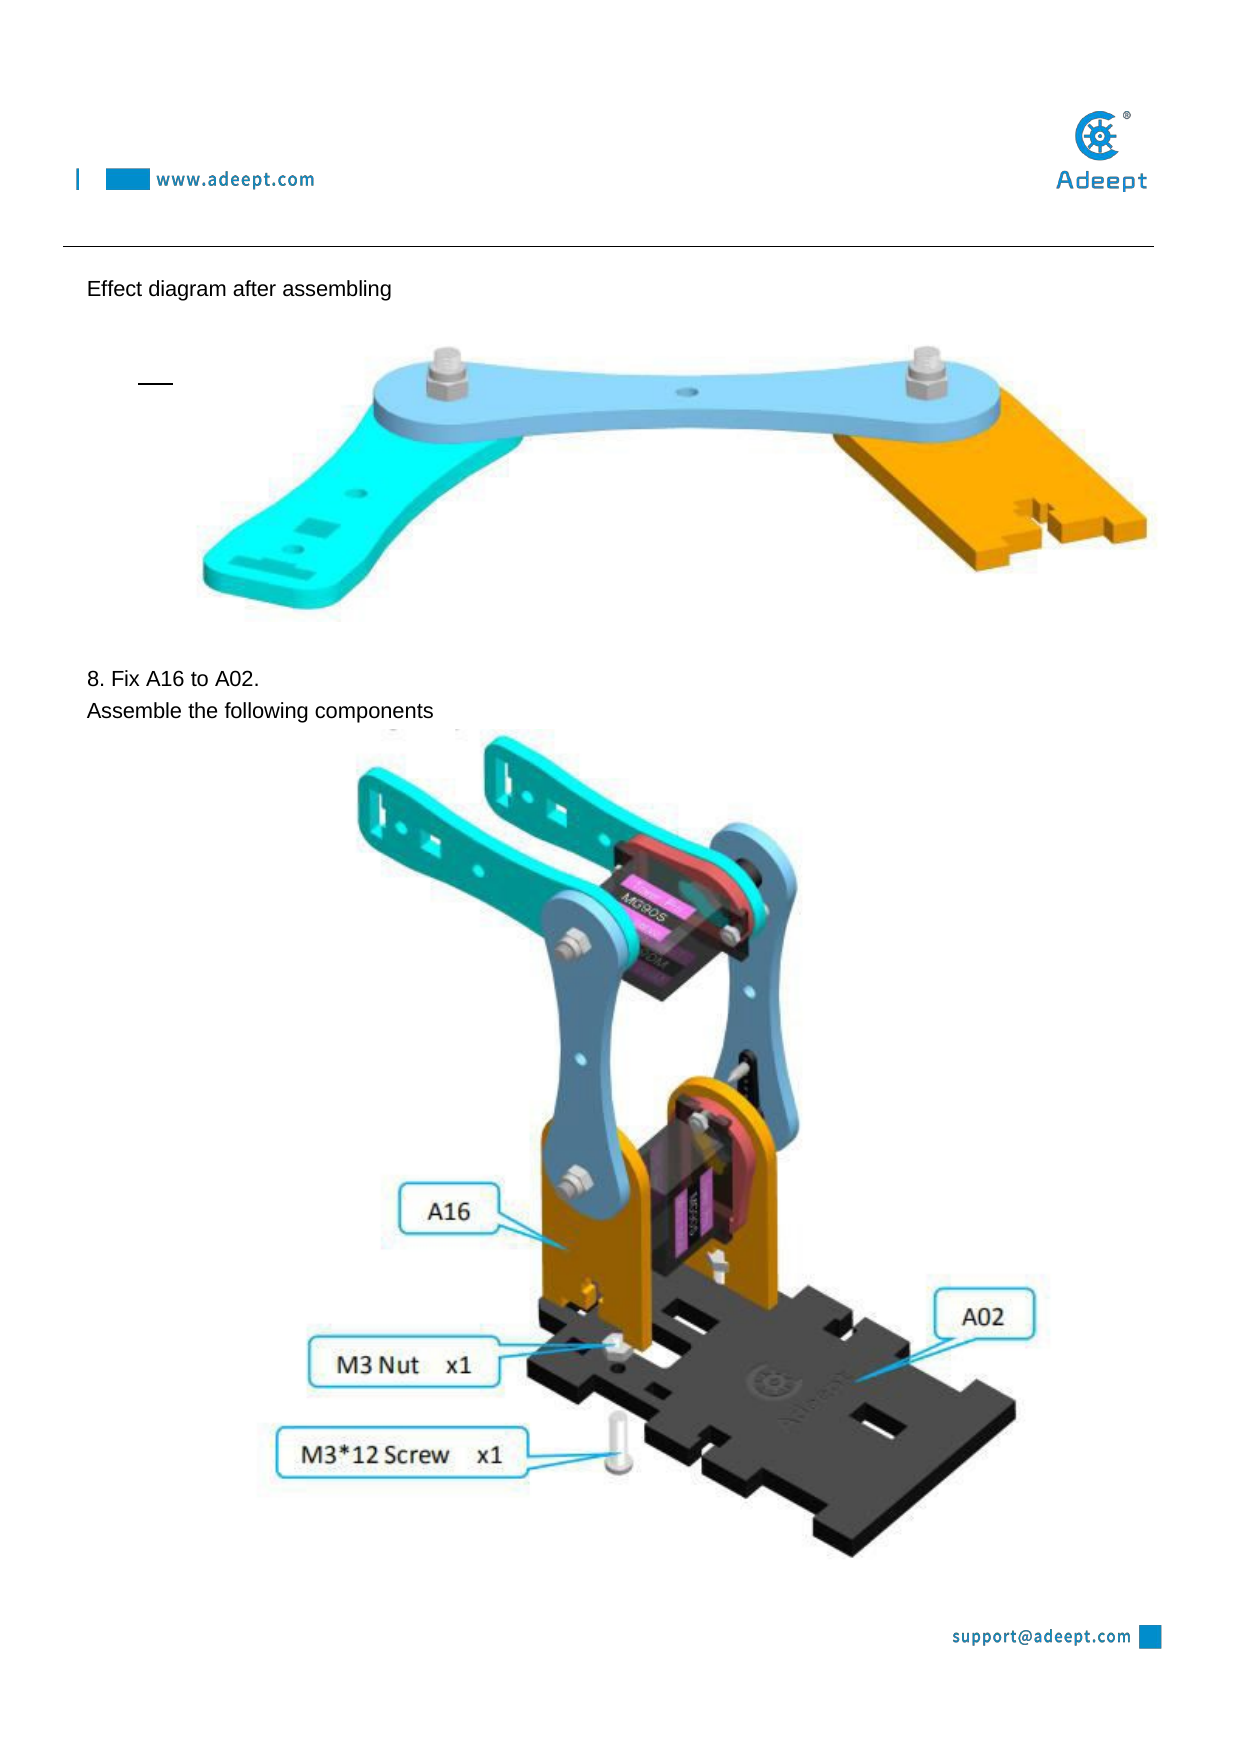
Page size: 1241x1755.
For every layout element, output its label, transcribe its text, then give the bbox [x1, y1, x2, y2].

picture [1056, 111, 1147, 192]
picture [173, 309, 1165, 622]
text Effect diagram after assembling [87, 276, 1178, 301]
picture [183, 729, 1072, 1561]
picture [947, 1625, 1139, 1649]
text Assemble the following components [87, 698, 1178, 724]
picture [75, 167, 343, 191]
list Fix A16 to A02. [87, 666, 1178, 691]
